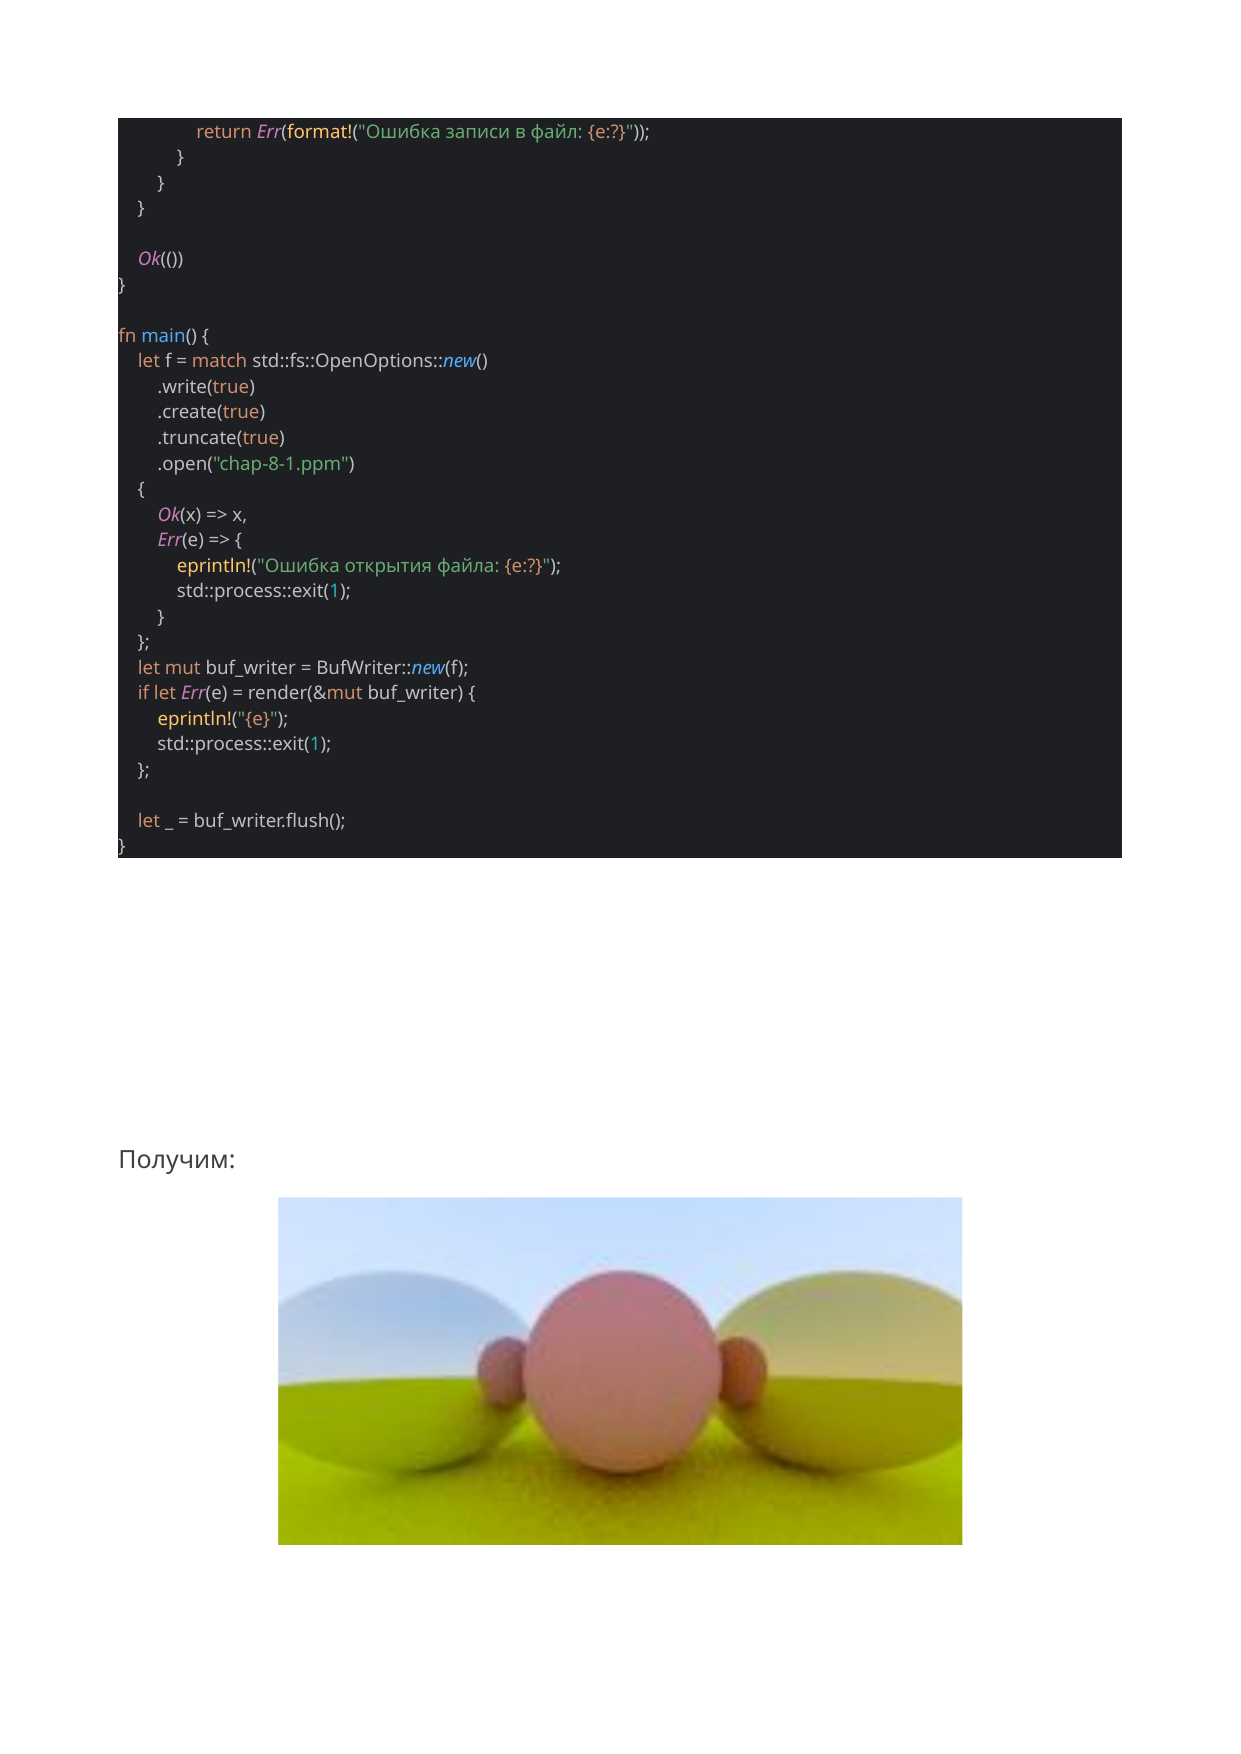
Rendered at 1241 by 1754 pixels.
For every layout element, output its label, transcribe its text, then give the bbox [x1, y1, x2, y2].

text return Err(format!("Ошибка записи в файл: {e:?}")); } } } Ok(()) } fn main() { let f = match std::fs::OpenOptions::new() .write(true) .create(true) .truncate(true) .open("chap-8-1.ppm") { Ok(x) => x, Err(e) => { eprintln!("Ошибка открытия файла: {e:?}"); std::process::exit(1); } }; let mut buf_writer = BufWriter::new(f); if let Err(e) = render(&mut buf_writer) { eprintln!("{e}"); std::process::exit(1); }; let _ = buf_writer.flush(); } [118, 118, 1122, 858]
text Получим: [118, 1132, 1122, 1175]
picture [277, 1195, 963, 1545]
